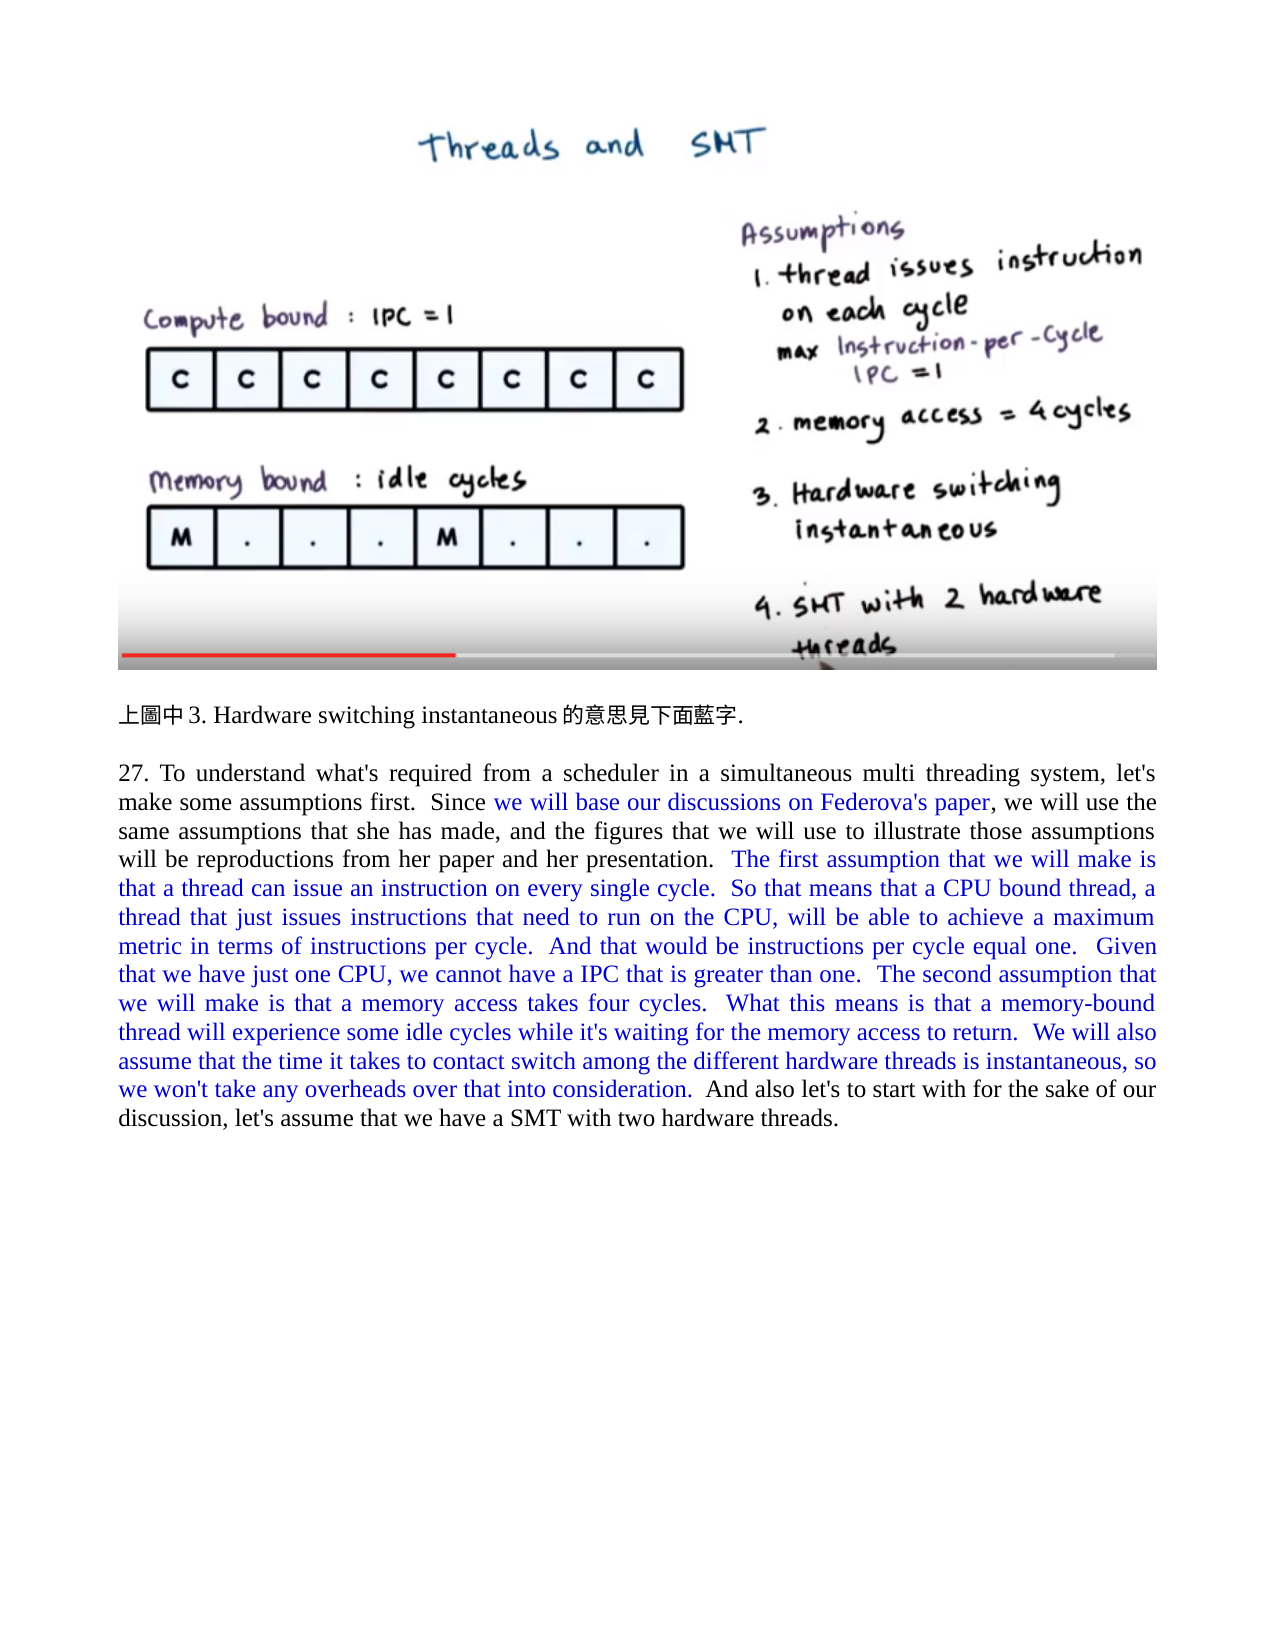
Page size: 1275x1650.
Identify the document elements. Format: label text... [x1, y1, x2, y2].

text 上圖中3. Hardware switching instantaneous的意思見下面藍字. [118, 698, 1157, 729]
text 27. To understand what's required from a scheduler in a simultaneous multi threading system, let's make some assumptions first. Since we will base our discussions on Federova's paper, we will use the same assumptions that she has made, and the figures that we will use to illustrate those assumptions will be reproductions from her paper and her presentation. The first assumption that we will make is that a thread can issue an instruction on every single cycle. So that means that a CPU bound thread, a thread that just issues instructions that need to run on the CPU, will be able to achieve a maximum metric in terms of instructions per cycle. And that would be instructions per cycle equal one. Given that we have just one CPU, we cannot have a IPC that is greater than one. The second assumption that we will make is that a memory access takes four cycles. What this means is that a memory-bound thread will experience some idle cycles while it's waiting for the memory access to return. We will also assume that the time it takes to contact switch among the different hardware threads is instantaneous, so we won't take any overheads over that into consideration. And also let's to start with for the sake of our discussion, let's assume that we have a SMT with two hardware threads. [118, 758, 1157, 1132]
picture [118, 118, 1157, 670]
